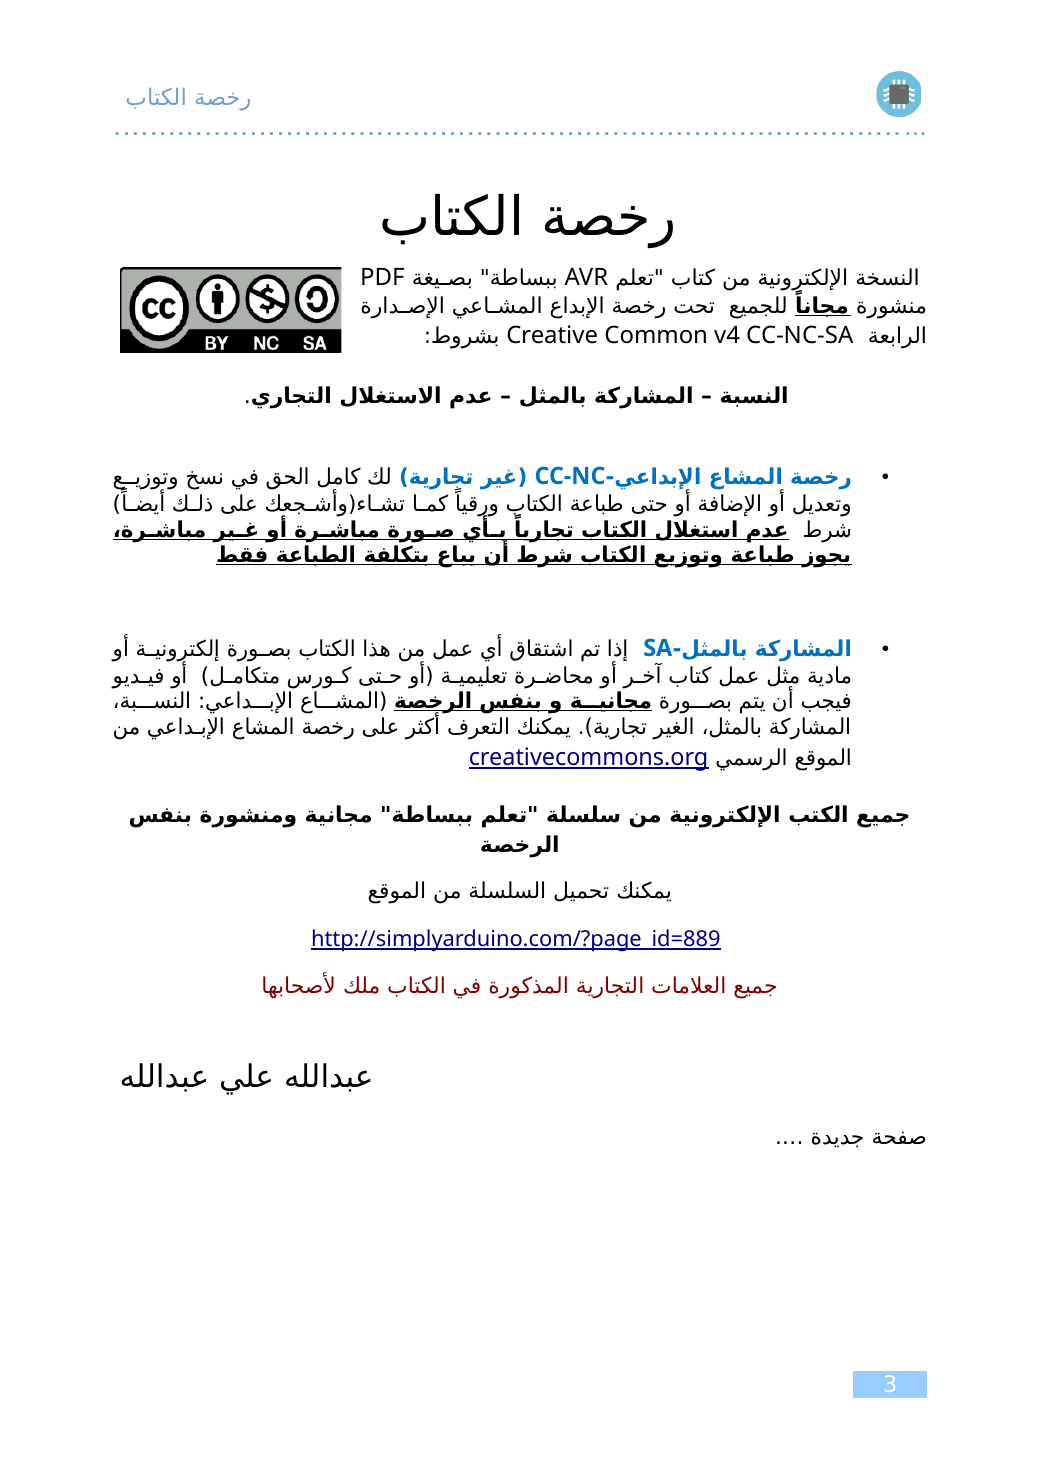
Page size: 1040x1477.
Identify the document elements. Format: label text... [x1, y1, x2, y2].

text جميع الكتب الإلكترونية من سلسلة "تعلم ببساطة" مجانية ومنشورة بنفس الرخصة [112, 802, 927, 858]
text http://simplyarduino.com/?page_id=889 [112, 923, 927, 953]
list رخصة المشاع الإبداعي-CC-NC (غير تجارية) لك كامل الحق في نسخ وتوزيع وتعديل أو الإضافة أو حتى طباعة الكتاب ورقياً كما تشاء(وأشجعك على ذلك أيضاً) شرط عدم استغلال الكتاب تجارياً بأي صورة مباشرة أو غير مباشرة، يجوز طباعة وتوزيع الكتاب شرط أن يباع بتكلفة الطباعة فقط [112, 459, 889, 568]
text النسخة الإلكترونية من كتاب "تعلم AVR ببساطة" بصيغة PDF منشورة مجاناً للجميع تحت رخصة الإبداع المشاعي الإصدارة الرابعة Creative Common v4 CC-NC-SA بشروط: [112, 260, 927, 351]
list عبدالله علي عبدالله [112, 1058, 852, 1095]
subtitle رخصة الكتاب [112, 185, 927, 248]
picture [129, 267, 347, 355]
picture [876, 71, 922, 117]
list المشاركة بالمثل-SA إذا تم اشتقاق أي عمل من هذا الكتاب بصورة إلكترونية أو مادية مثل عمل كتاب آخر أو محاضرة تعليمية (أو حتى كورس متكامل) أو فيديو فيجب أن يتم بصورة مجانية و بنفس الرخصة (المشاع الإبداعي: النسبة، المشاركة بالمثل، الغير تجارية). يمكنك التعرف أكثر على رخصة المشاع الإبداعي من الموقع الرسمي creativecommons.org [112, 630, 889, 772]
text يمكنك تحميل السلسلة من الموقع [112, 878, 927, 903]
text جميع العلامات التجارية المذكورة في الكتاب ملك لأصحابها [112, 973, 927, 999]
text النسبة – المشاركة بالمثل – عدم الاستغلال التجاري. [112, 383, 927, 409]
text صفحة جديدة …. [112, 1124, 927, 1150]
